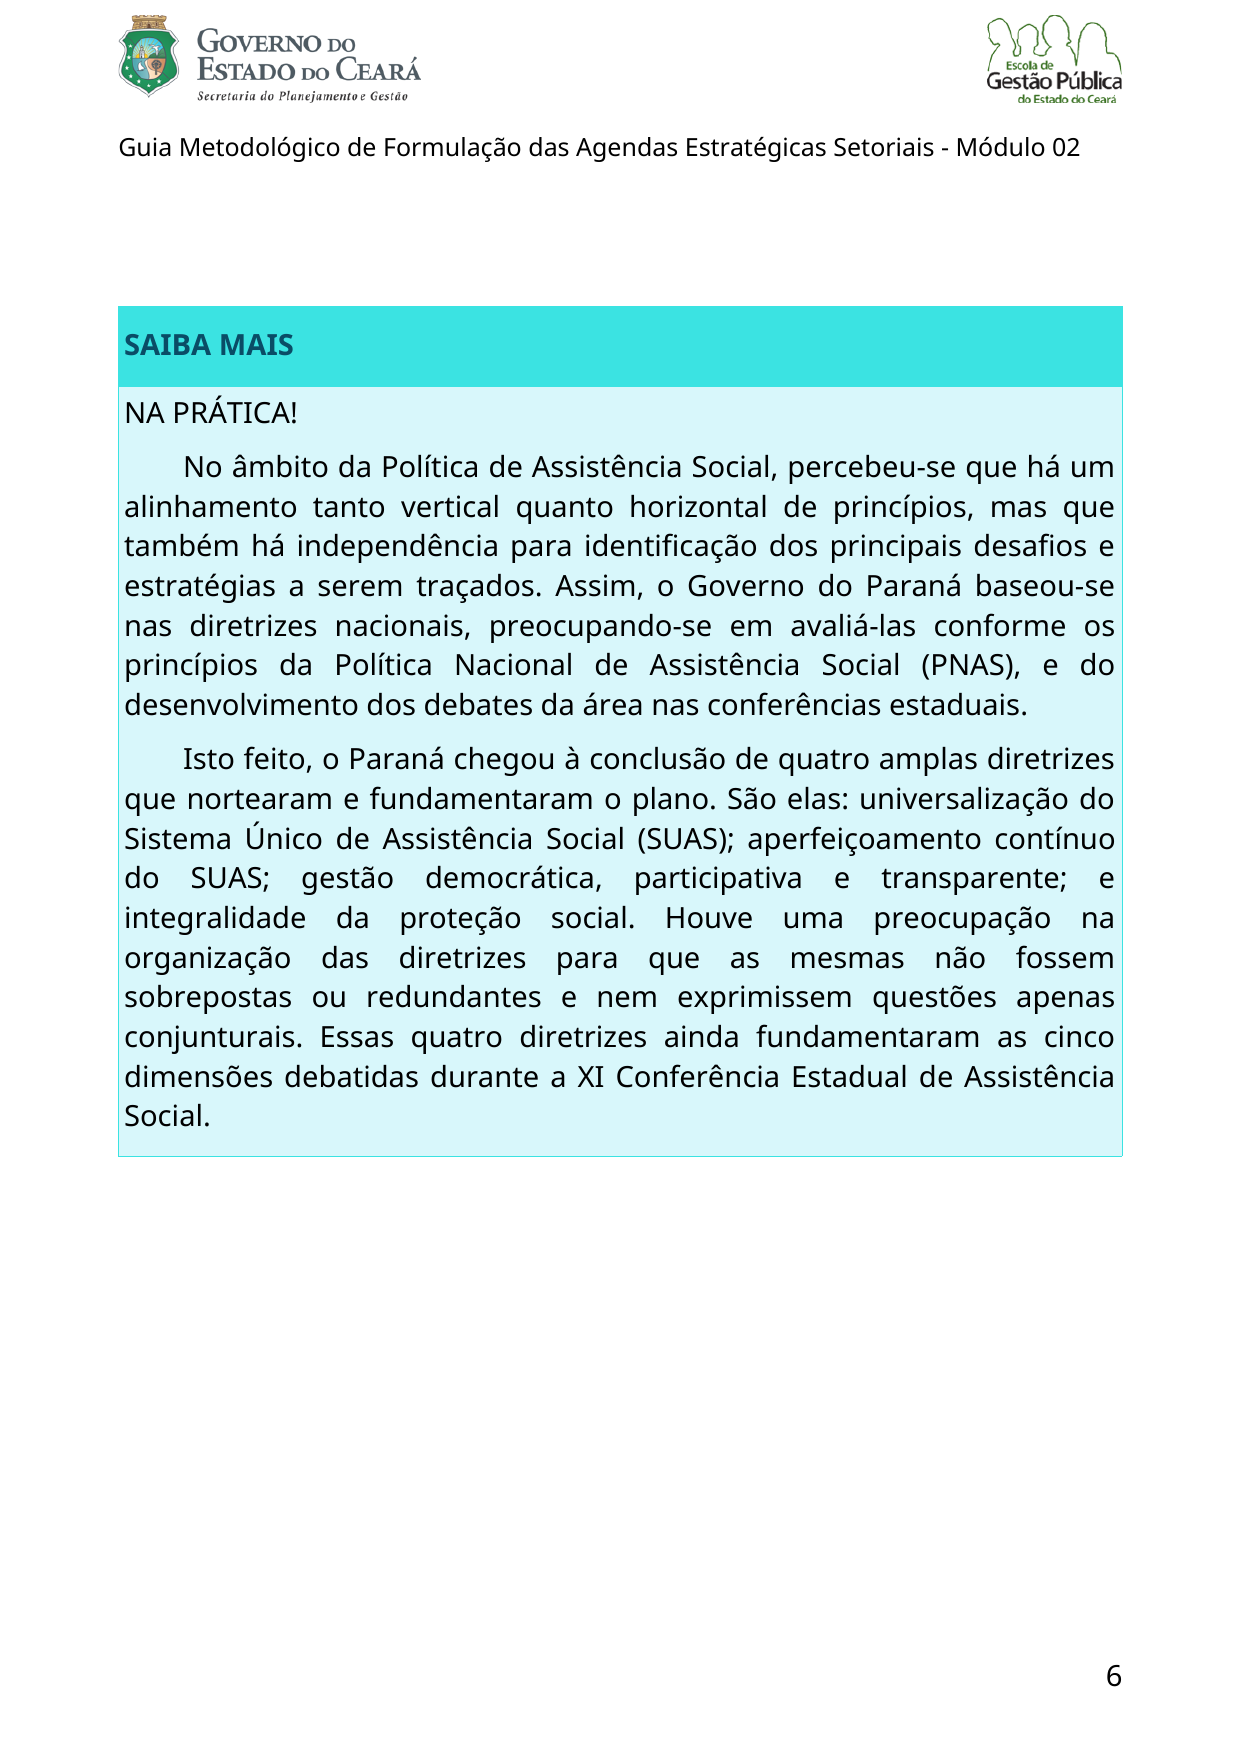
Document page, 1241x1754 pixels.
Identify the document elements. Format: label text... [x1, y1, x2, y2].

table_cell NA PRÁTICA! No âmbito da Política de Assistência Social, percebeu-se que há um alinhamento tanto vertical quanto horizontal de princípios, mas que também há independência para identificação dos principais desafios e estratégias a serem traçados. Assim, o Governo do Paraná baseou-se nas diretrizes nacionais, preocupando-se em avaliá-las conforme os princípios da Política Nacional de Assistência Social (PNAS), e do desenvolvimento dos debates da área nas conferências estaduais. Isto feito, o Paraná chegou à conclusão de quatro amplas diretrizes que nortearam e fundamentaram o plano. São elas: universalização do Sistema Único de Assistência Social (SUAS); aperfeiçoamento contínuo do SUAS; gestão democrática, participativa e transparente; e integralidade da proteção social. Houve uma preocupação na organização das diretrizes para que as mesmas não fossem sobrepostas ou redundantes e nem exprimissem questões apenas conjunturais. Essas quatro diretrizes ainda fundamentaram as cinco dimensões debatidas durante a XI Conferência Estadual de Assistência Social. [119, 387, 1122, 1156]
table_header SAIBA MAIS [119, 307, 1122, 386]
picture [118, 15, 1122, 103]
